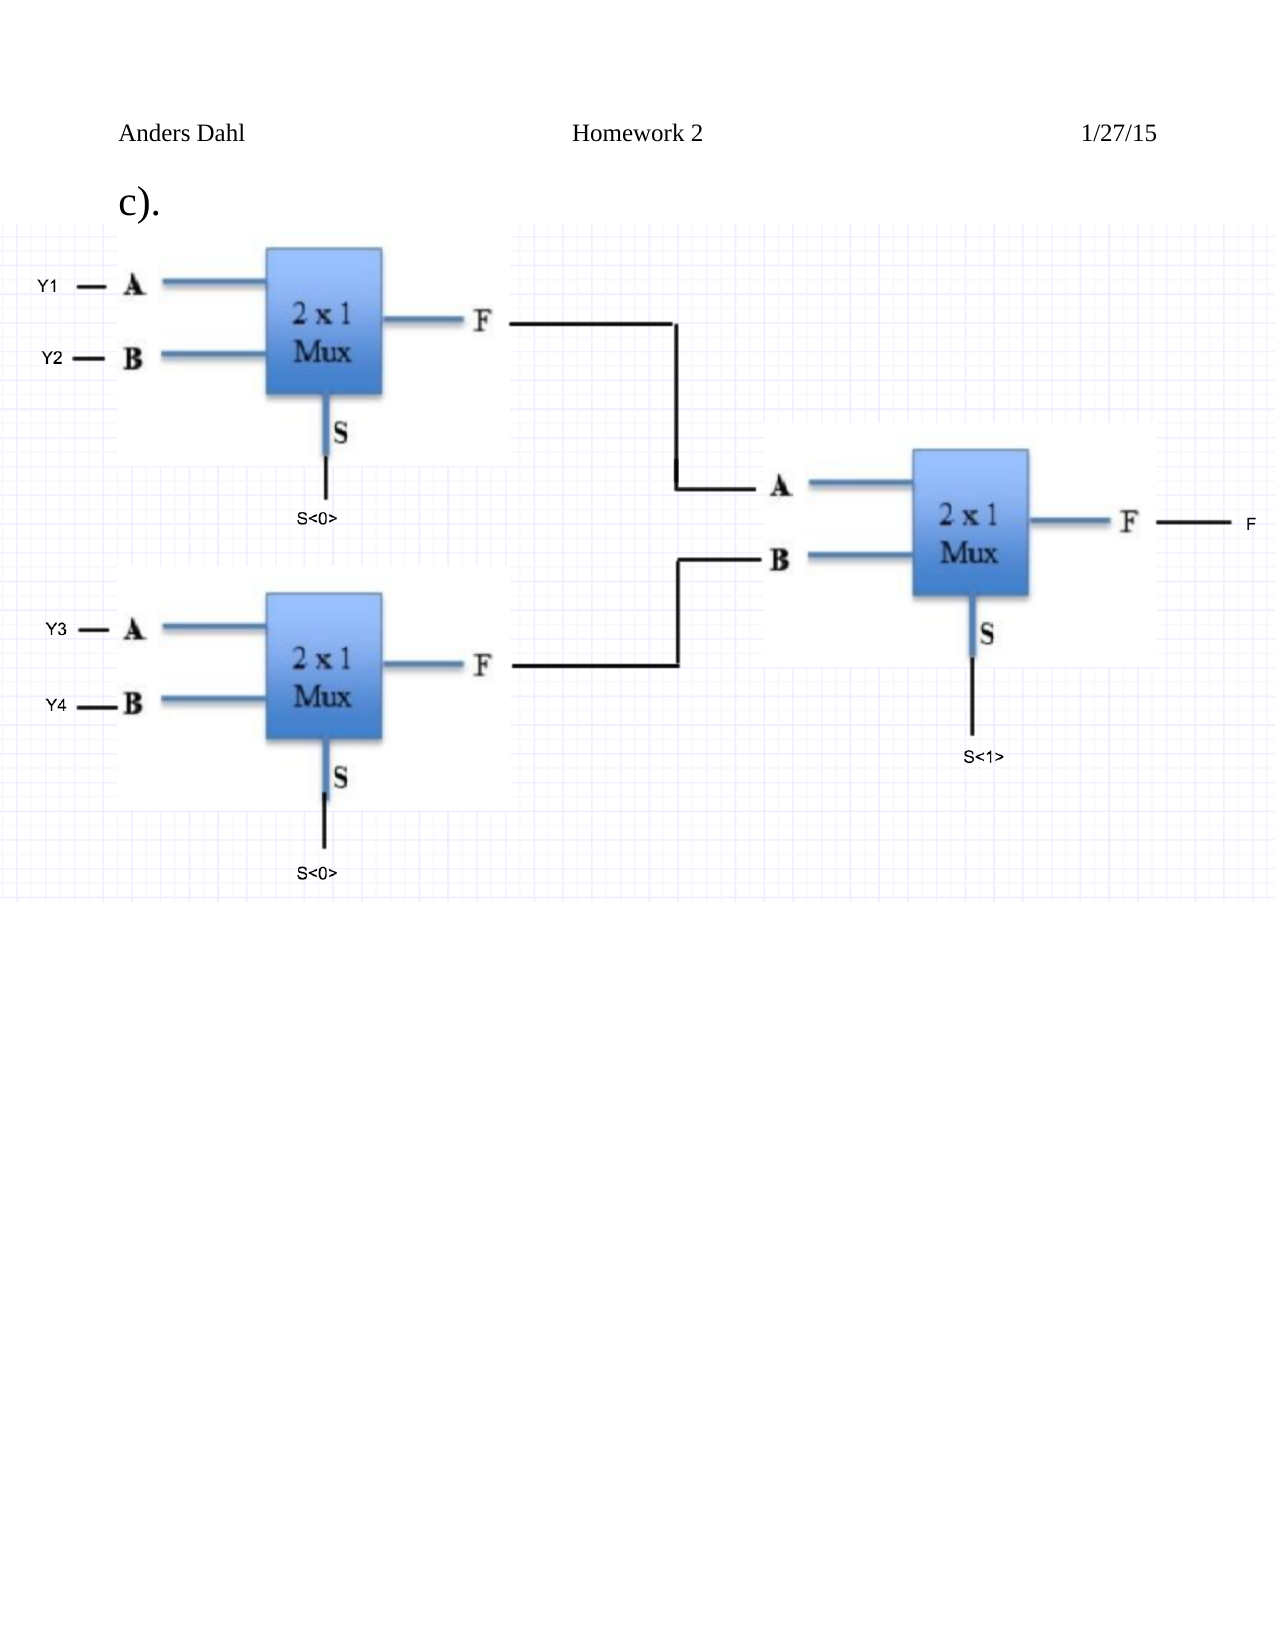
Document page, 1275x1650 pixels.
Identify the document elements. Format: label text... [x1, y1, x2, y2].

picture [0, 224, 1275, 902]
text c). [118, 176, 1157, 224]
